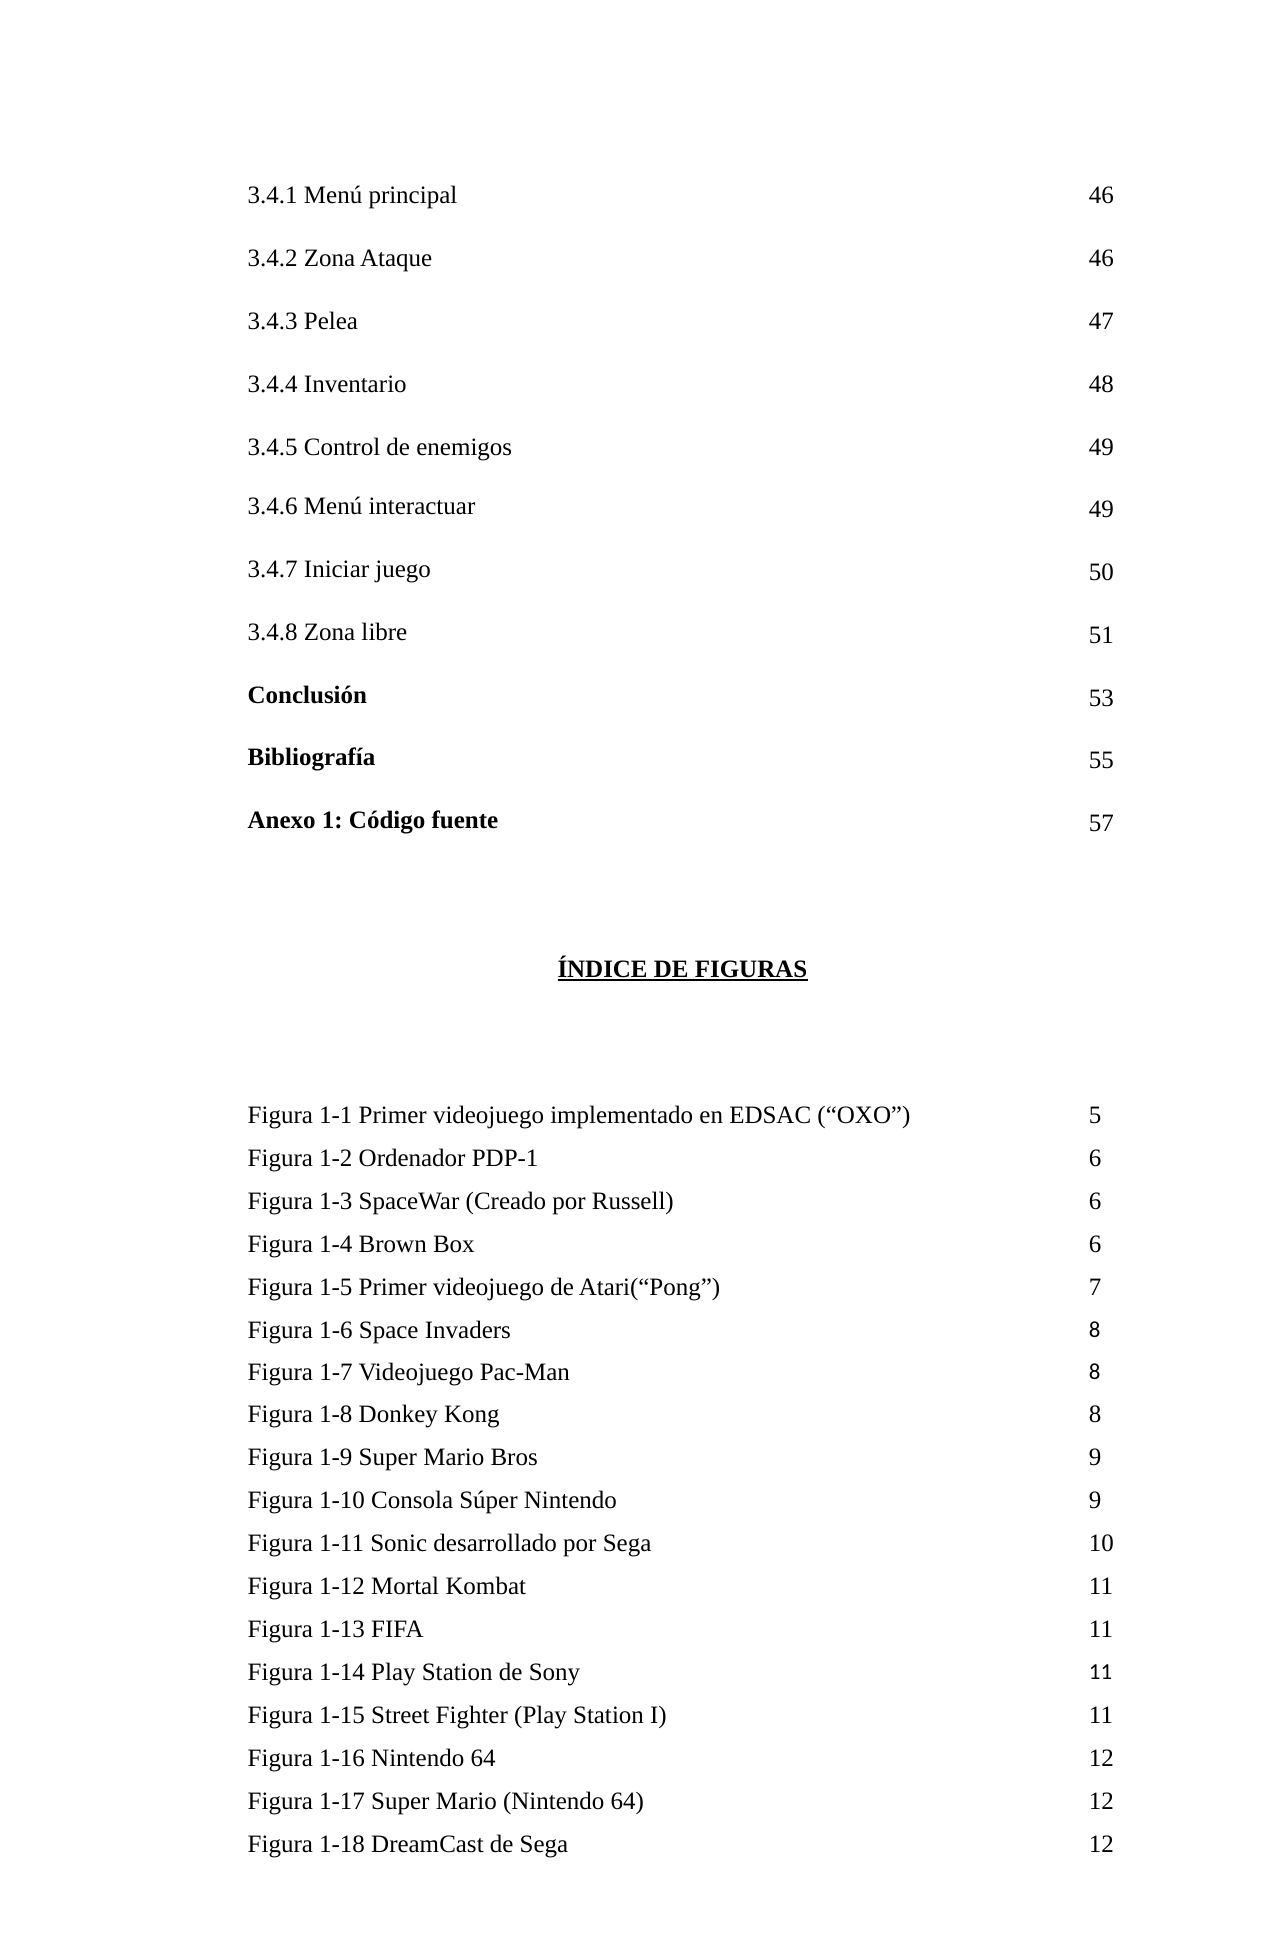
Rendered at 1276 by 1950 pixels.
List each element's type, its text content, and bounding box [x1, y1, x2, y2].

table_cell 10 [1078, 1528, 1126, 1571]
table_cell 3.4.7 Iniciar juego [236, 554, 1077, 617]
table_cell Bibliografía [236, 743, 1077, 805]
table_cell 3.4.4 Inventario [236, 366, 1077, 428]
table_header 5 [1078, 1100, 1126, 1143]
table_cell 9 [1078, 1442, 1126, 1485]
table_cell 7 [1078, 1273, 1126, 1316]
table_cell 6 [1078, 1186, 1126, 1229]
table_cell Figura 1-5 Primer videojuego de Atari(“Pong”) [236, 1273, 1077, 1316]
table_cell 50 [1078, 554, 1136, 617]
table_cell 11 [1078, 1571, 1126, 1614]
table_cell 11 [1078, 1658, 1126, 1700]
table_cell Figura 1-15 Street Fighter (Play Station I) [236, 1700, 1077, 1743]
table_cell 48 [1078, 366, 1136, 428]
table_cell 3.4.6 Menú interactuar [236, 491, 1077, 554]
table_cell Figura 1-6 Space Invaders [236, 1316, 1077, 1357]
table_cell Figura 1-4 Brown Box [236, 1230, 1077, 1272]
table_cell Figura 1-2 Ordenador PDP-1 [236, 1144, 1077, 1186]
table_cell 6 [1078, 1144, 1126, 1186]
table_header Figura 1-1 Primer videojuego implementado en EDSAC (“OXO”) [236, 1100, 1077, 1143]
table_cell 8 [1078, 1399, 1126, 1442]
table_cell 12 [1078, 1786, 1126, 1829]
table_cell 57 [1078, 805, 1136, 868]
table_cell Figura 1-11 Sonic desarrollado por Sega [236, 1528, 1077, 1571]
table_cell 12 [1078, 1744, 1126, 1786]
table_cell 3.4.5 Control de enemigos [236, 429, 1077, 491]
table_cell Conclusión [236, 680, 1077, 742]
table_cell Figura 1-9 Super Mario Bros [236, 1442, 1077, 1485]
table_cell Figura 1-16 Nintendo 64 [236, 1744, 1077, 1786]
table_cell 8 [1078, 1358, 1126, 1399]
table_cell Figura 1-14 Play Station de Sony [236, 1658, 1077, 1700]
table_cell 55 [1078, 743, 1136, 805]
table_cell 49 [1078, 491, 1136, 554]
table_cell Figura 1-10 Consola Súper Nintendo [236, 1485, 1077, 1528]
table_cell 47 [1078, 303, 1136, 366]
table_cell 53 [1078, 680, 1136, 742]
table_cell 9 [1078, 1485, 1126, 1528]
table_cell Figura 1-18 DreamCast de Sega [236, 1830, 1077, 1872]
table_cell 51 [1078, 617, 1136, 680]
table_cell 3.4.2 Zona Ataque [236, 240, 1077, 303]
table_cell Figura 1-17 Super Mario (Nintendo 64) [236, 1786, 1077, 1829]
table_cell 11 [1078, 1700, 1126, 1743]
table_cell 6 [1078, 1230, 1126, 1272]
table_cell Figura 1-13 FIFA [236, 1614, 1077, 1657]
table_cell 46 [1078, 240, 1136, 303]
table_cell 8 [1078, 1316, 1126, 1357]
table_cell 11 [1078, 1614, 1126, 1657]
table_cell 46 [1078, 177, 1136, 240]
table_cell 3.4.3 Pelea [236, 303, 1077, 366]
table_cell Figura 1-7 Videojuego Pac-Man [236, 1358, 1077, 1399]
table_cell 12 [1078, 1830, 1126, 1872]
table_cell 3.4.1 Menú principal [236, 177, 1077, 240]
table_cell Figura 1-8 Donkey Kong [236, 1399, 1077, 1442]
subtitle ÍNDICE DE FIGURAS [236, 954, 1128, 983]
table_cell 3.4.8 Zona libre [236, 617, 1077, 680]
table_cell 49 [1078, 429, 1136, 491]
table_cell Anexo 1: Código fuente [236, 805, 1077, 868]
table_cell Figura 1-12 Mortal Kombat [236, 1571, 1077, 1614]
table_cell Figura 1-3 SpaceWar (Creado por Russell) [236, 1186, 1077, 1229]
